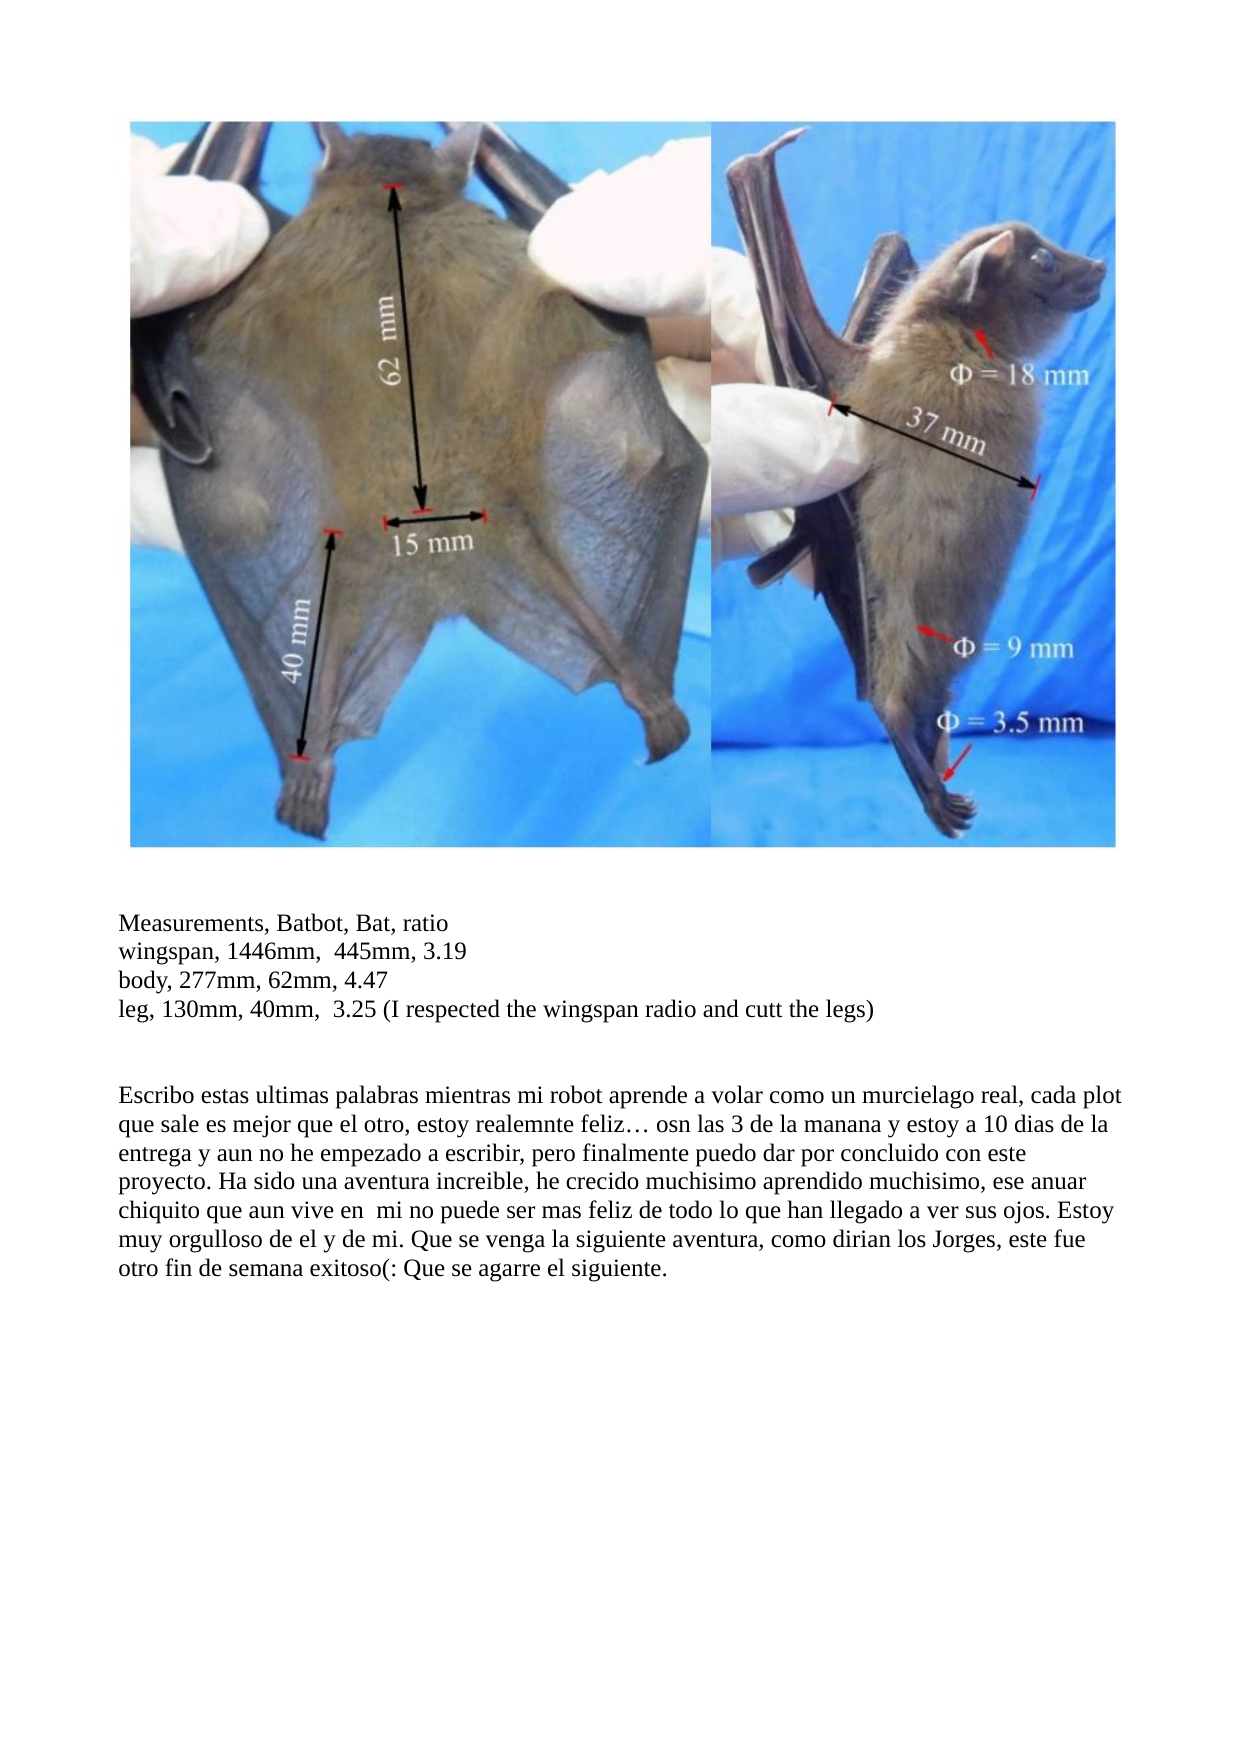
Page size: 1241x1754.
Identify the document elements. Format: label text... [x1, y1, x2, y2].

text wingspan, 1446mm, 445mm, 3.19 [118, 936, 1122, 965]
text leg, 130mm, 40mm, 3.25 (I respected the wingspan radio and cutt the legs) [118, 994, 1122, 1023]
text Measurements, Batbot, Bat, ratio [118, 908, 1122, 936]
picture [118, 118, 1123, 851]
text body, 277mm, 62mm, 4.47 [118, 965, 1122, 994]
text Escribo estas ultimas palabras mientras mi robot aprende a volar como un murcielago real, cada plot que sale es mejor que el otro, estoy realemnte feliz… osn las 3 de la manana y estoy a 10 dias de la entrega y aun no he empezado a escribir, pero finalmente puedo dar por concluido con este proyecto. Ha sido una aventura increible, he crecido muchisimo aprendido muchisimo, ese anuar chiquito que aun vive en mi no puede ser mas feliz de todo lo que han llegado a ver sus ojos. Estoy muy orgulloso de el y de mi. Que se venga la siguiente aventura, como dirian los Jorges, este fue otro fin de semana exitoso(: Que se agarre el siguiente. [118, 1080, 1122, 1281]
